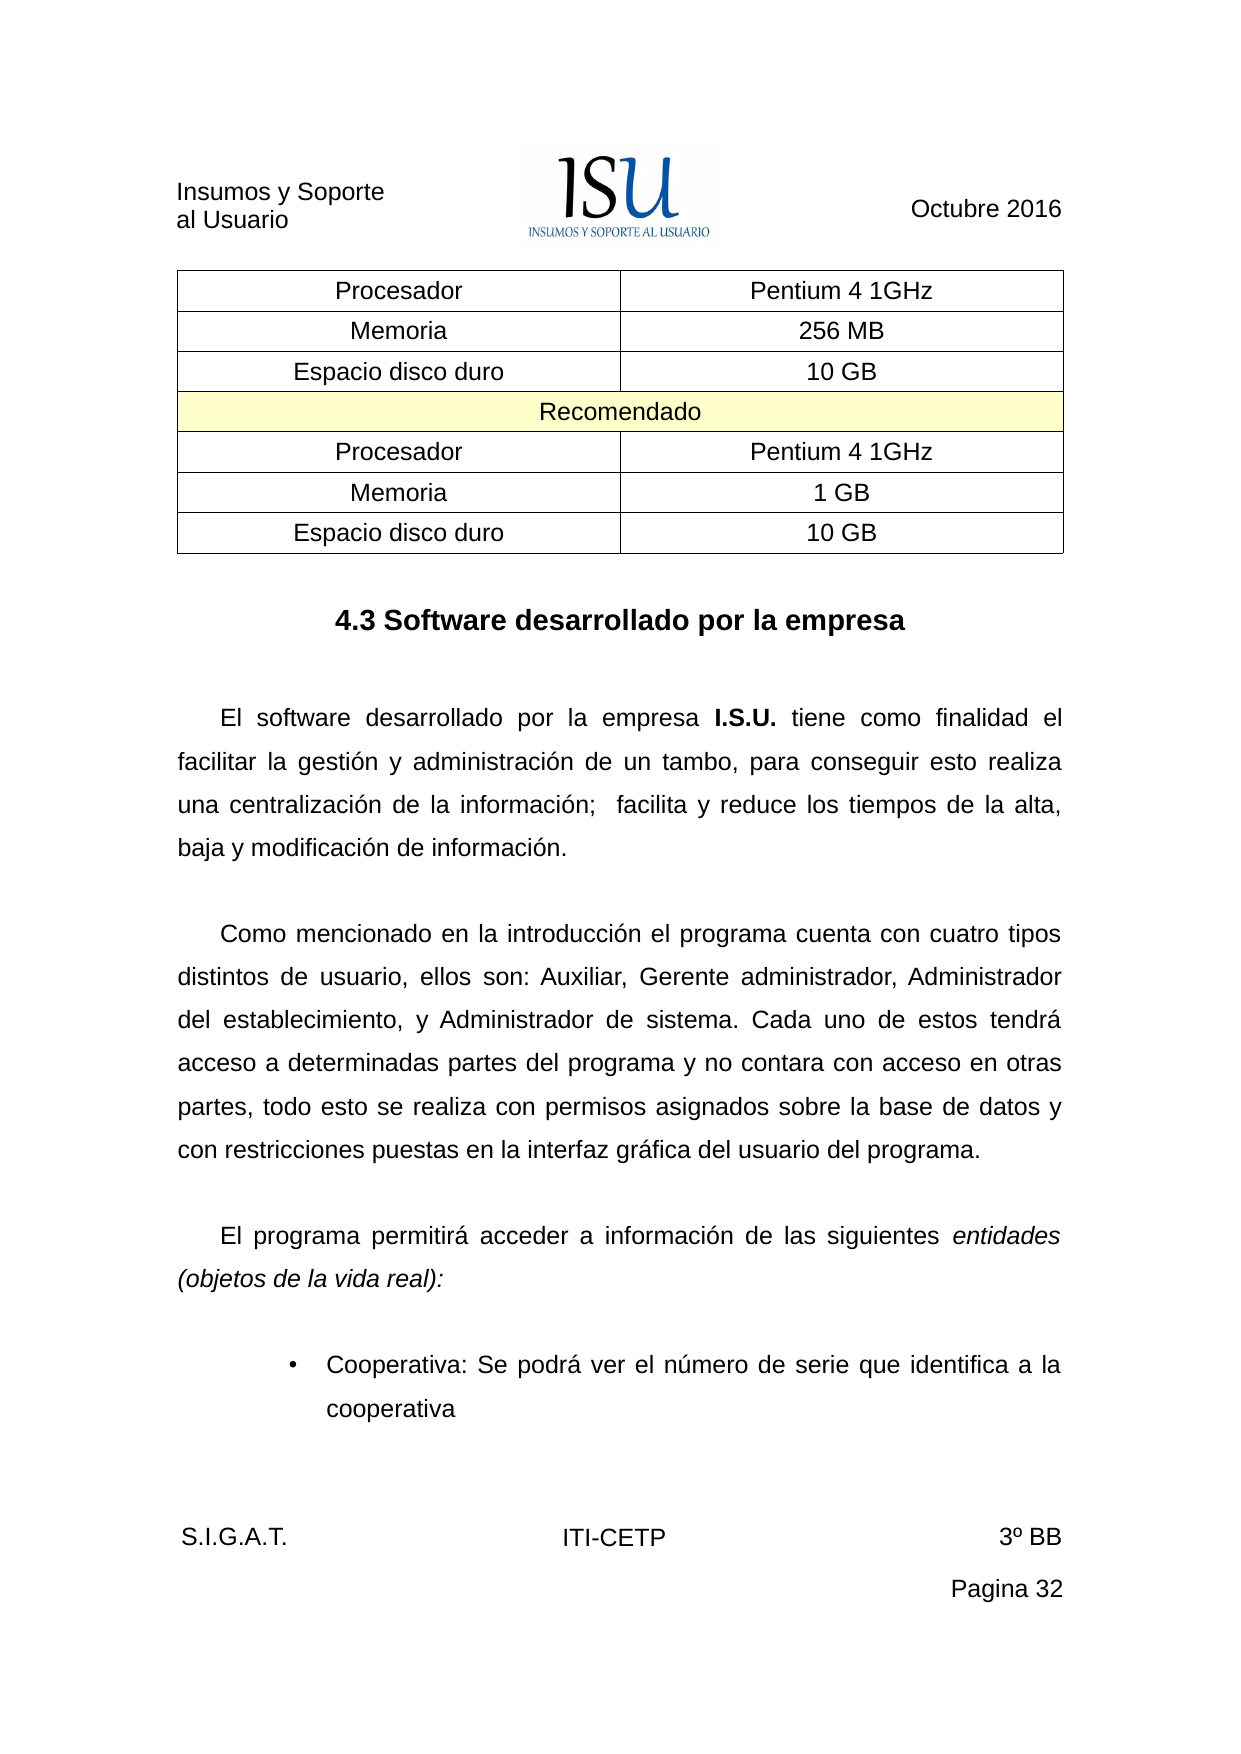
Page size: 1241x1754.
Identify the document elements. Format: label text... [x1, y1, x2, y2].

text El software desarrollado por la empresa I.S.U. tiene como finalidad el facilitar la gestión y administración de un tambo, para conseguir esto realiza una centralización de la información; facilita y reduce los tiempos de la alta, baja y modificación de información. [177, 703, 1063, 862]
table_cell Espacio disco duro [178, 513, 620, 552]
table_cell 1 GB [621, 473, 1063, 512]
table_cell Recomendado [178, 392, 1063, 431]
table_cell 10 GB [621, 352, 1063, 391]
table_cell Pentium 4 1GHz [621, 271, 1063, 311]
table_cell Procesador [178, 432, 620, 472]
text El programa permitirá acceder a información de las siguientes entidades (objetos de la vida real): [177, 1221, 1063, 1293]
text 4.3 Software desarrollado por la empresa [177, 603, 1063, 636]
table_cell Memoria [178, 473, 620, 512]
text Como mencionado en la introducción el programa cuenta con cuatro tipos distintos de usuario, ellos son: Auxiliar, Gerente administrador, Administrador del establecimiento, y Administrador de sistema. Cada uno de estos tendrá acceso a determinadas partes del programa y no contara con acceso en otras partes, todo esto se realiza con permisos asignados sobre la base de datos y con restricciones puestas en la interfaz gráfica del usuario del programa. [177, 919, 1063, 1163]
table_cell Pentium 4 1GHz [621, 432, 1063, 472]
table_cell 256 MB [621, 312, 1063, 351]
table_cell Procesador [178, 271, 620, 311]
list Cooperativa: Se podrá ver el número de serie que identifica a la cooperativa [288, 1350, 1063, 1422]
table_cell Espacio disco duro [178, 352, 620, 391]
table_cell Memoria [178, 312, 620, 351]
picture [517, 138, 723, 252]
table_cell 10 GB [621, 513, 1063, 552]
